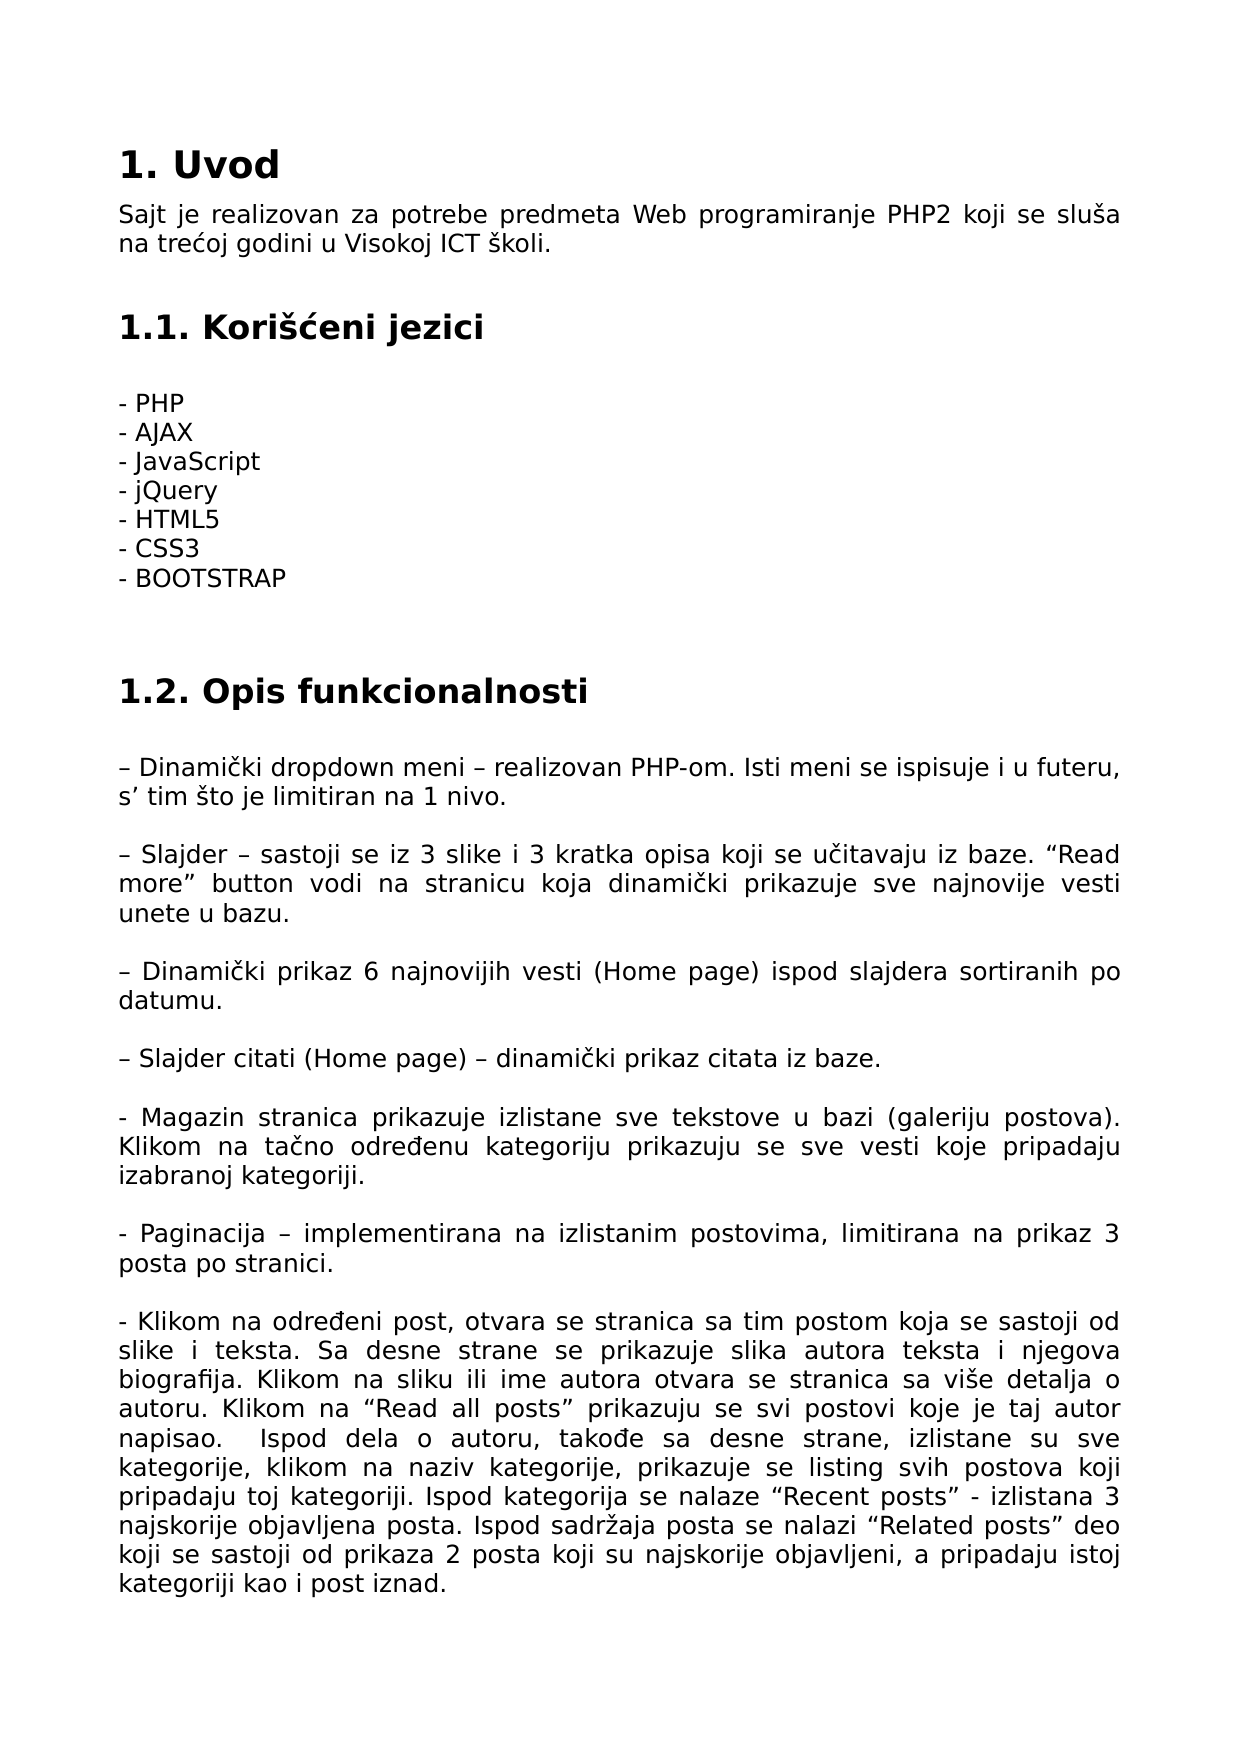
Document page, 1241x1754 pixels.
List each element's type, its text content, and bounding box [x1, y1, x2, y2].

subtitle 1. Uvod [118, 143, 1122, 187]
text – Slajder – sastoji se iz 3 slike i 3 kratka opisa koji se učitavaju iz baze. “Read more” button vodi na stranicu koja dinamički prikazuje sve najnovije vesti unete u bazu. [118, 840, 1122, 928]
text - PHP [118, 389, 1122, 418]
text – Dinamički prikaz 6 najnovijih vesti (Home page) ispod slajdera sortiranih po datumu. [118, 957, 1122, 1015]
text - jQuery [118, 476, 1122, 506]
text Sajt je realizovan za potrebe predmeta Web programiranje PHP2 koji se sluša na trećoj godini u Visokoj ICT školi. [118, 200, 1122, 258]
text - Paginacija – implementirana na izlistanim postovima, limitirana na prikaz 3 posta po stranici. [118, 1219, 1122, 1278]
text - Magazin stranica prikazuje izlistane sve tekstove u bazi (galeriju postova). Klikom na tačno određenu kategoriju prikazuju se sve vesti koje pripadaju izabranoj kategoriji. [118, 1103, 1122, 1190]
text - CSS3 [118, 535, 1122, 564]
text - BOOTSTRAP [118, 564, 1122, 593]
text – Slajder citati (Home page) – dinamički prikaz citata iz baze. [118, 1044, 1122, 1074]
text - HTML5 [118, 506, 1122, 535]
text - JavaScript [118, 447, 1122, 476]
text - Klikom na određeni post, otvara se stranica sa tim postom koja se sastoji od slike i teksta. Sa desne strane se prikazuje slika autora teksta i njegova biografija. Klikom na sliku ili ime autora otvara se stranica sa više detalja o autoru. Klikom na “Read all posts” prikazuju se svi postovi koje je taj autor napisao. Ispod dela o autoru, takođe sa desne strane, izlistane su sve kategorije, klikom na naziv kategorije, prikazuje se listing svih postova koji pripadaju toj kategoriji. Ispod kategorija se nalaze “Recent posts” - izlistana 3 najskorije objavljena posta. Ispod sadržaja posta se nalazi “Related posts” deo koji se sastoji od prikaza 2 posta koji su najskorije objavljeni, a pripadaju istoj kategoriji kao i post iznad. [118, 1307, 1122, 1599]
subtitle 1.1. Korišćeni jezici [118, 308, 1122, 347]
text – Dinamički dropdown meni – realizovan PHP-om. Isti meni se ispisuje i u futeru, s’ tim što je limitiran na 1 nivo. [118, 753, 1122, 811]
subtitle 1.2. Opis funkcionalnosti [118, 672, 1122, 711]
text - AJAX [118, 418, 1122, 447]
